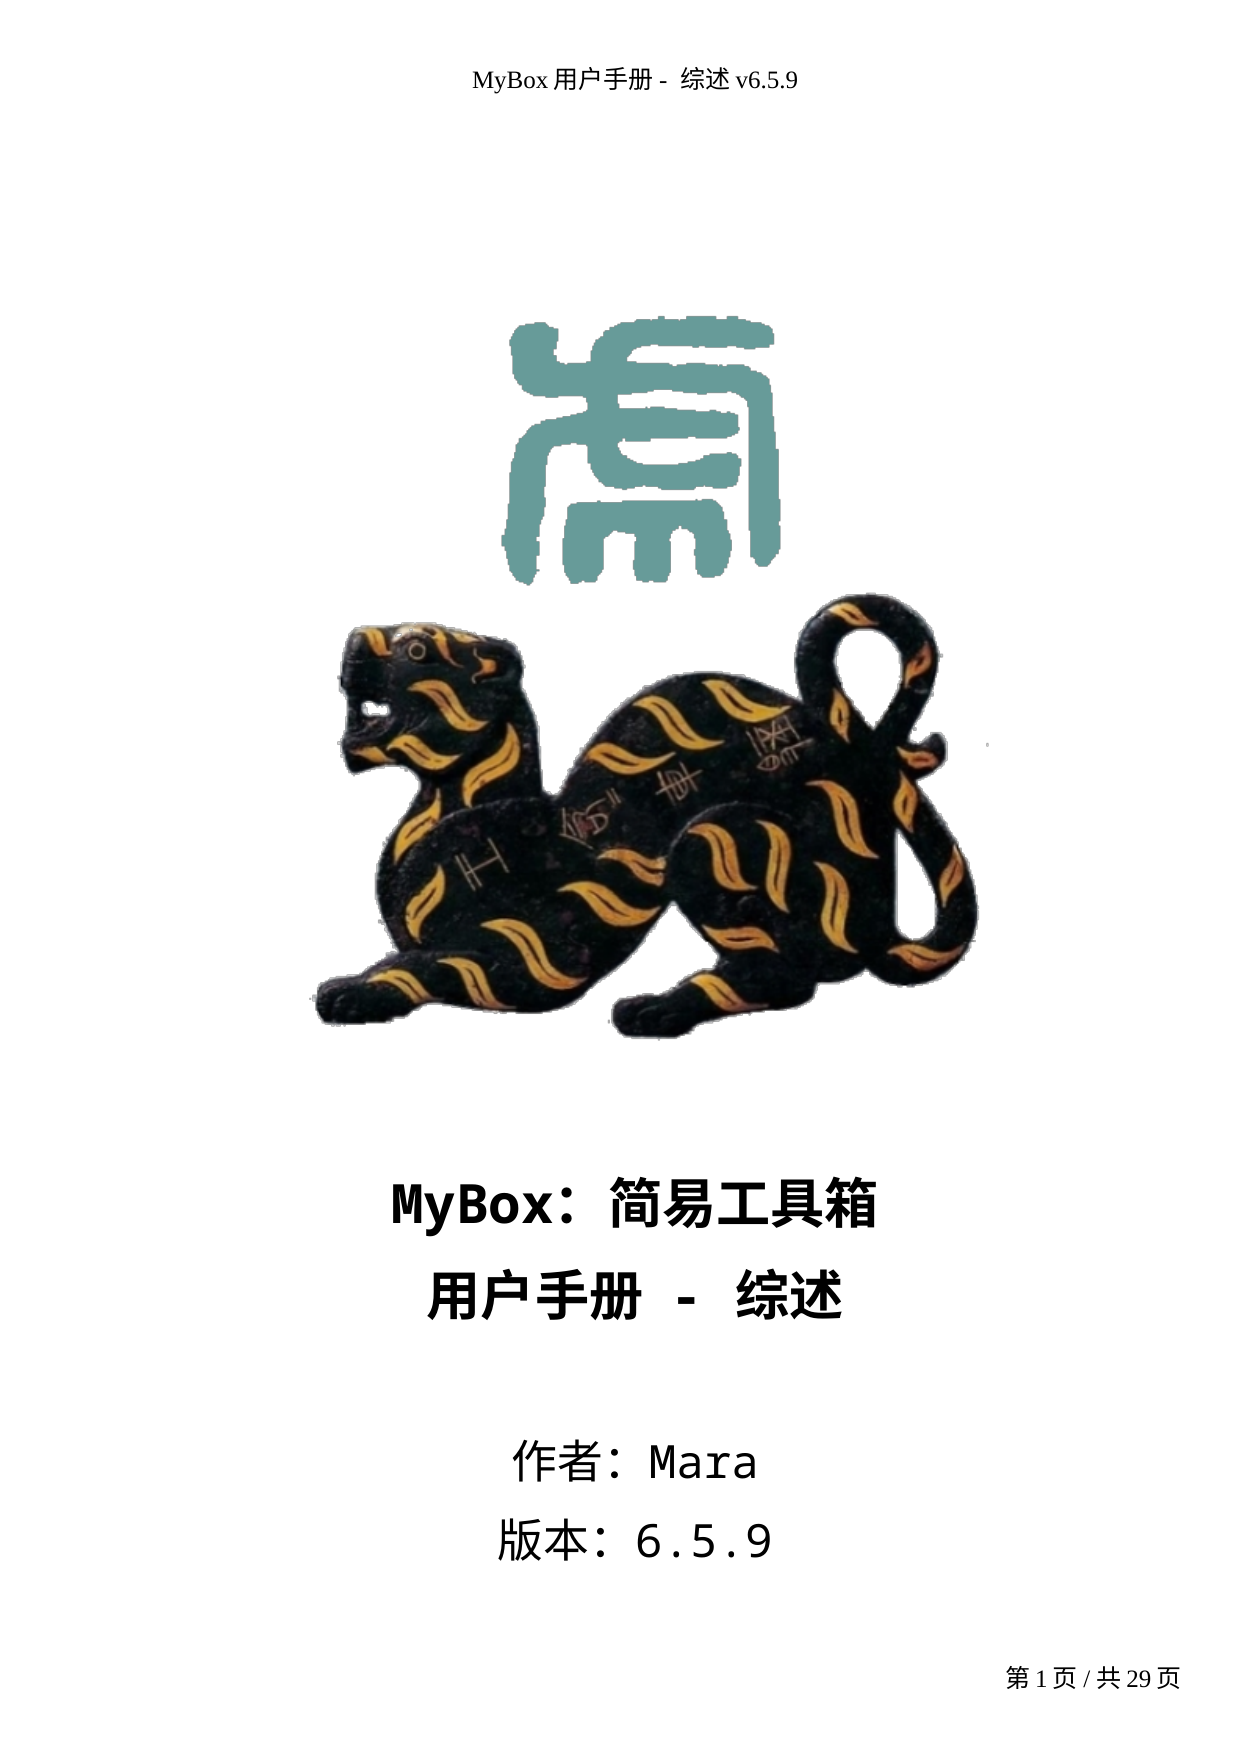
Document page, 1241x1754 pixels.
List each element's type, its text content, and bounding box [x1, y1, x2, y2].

text 用户手册 - 综述 [88, 1252, 1181, 1331]
picture [244, 268, 1026, 1050]
text 版本：6.5.9 [88, 1505, 1181, 1571]
text 作者：Mara [88, 1426, 1181, 1492]
subtitle MyBox：简易工具箱 [88, 1161, 1181, 1239]
